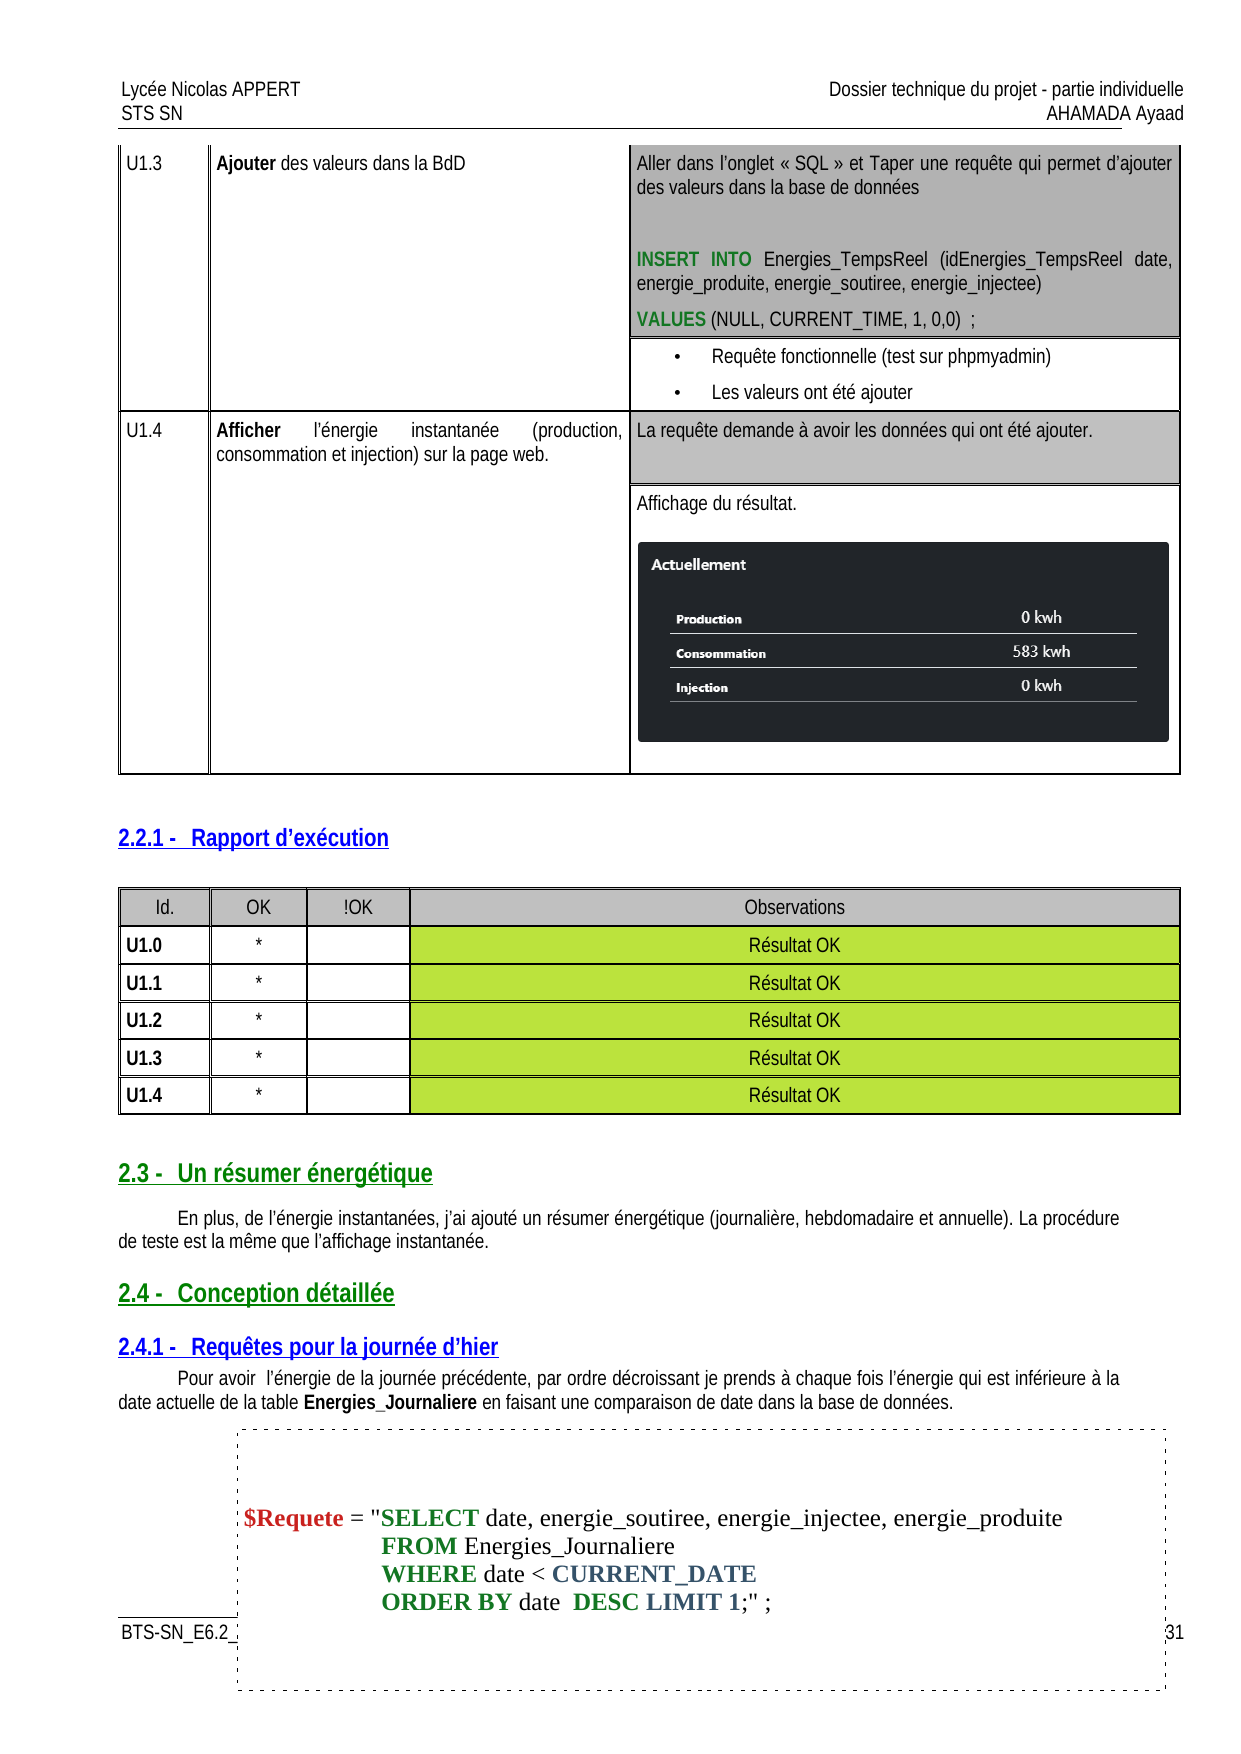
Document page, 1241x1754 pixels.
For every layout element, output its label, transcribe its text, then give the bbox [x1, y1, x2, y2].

text En plus, de l’énergie instantanées, j’ai ajouté un résumer énergétique (journalière, hebdomadaire et annuelle). La procédure de teste est la même que l’affichage instantanée. [118, 1206, 1122, 1253]
subtitle Un résumer énergétique [118, 1157, 1122, 1188]
table_cell * [212, 965, 306, 1000]
table_cell Résultat OK [411, 965, 1179, 1000]
table_header OK [212, 890, 306, 925]
table_cell [308, 1078, 409, 1113]
table_cell U1.3 [121, 1040, 209, 1075]
table_cell La requête demande à avoir les données qui ont été ajouter. [631, 412, 1179, 483]
table_header !OK [308, 890, 409, 925]
table_cell Aller dans l’onglet « SQL » et Taper une requête qui permet d’ajouter des valeurs dans la base de données INSERT INTO Energies_TempsReel (idEnergies_TempsReel date, energie_produite, energie_soutiree, energie_injectee) VALUES (NULL, CURRENT_TIME, 1, 0,0) ; [631, 145, 1179, 336]
subtitle Conception détaillée [118, 1277, 1122, 1308]
table_cell [308, 1040, 409, 1075]
picture [636, 540, 1173, 744]
table_cell [308, 965, 409, 1000]
table_cell Résultat OK [411, 1078, 1179, 1113]
table_cell * [212, 1040, 306, 1075]
table_cell U1.4 [121, 412, 208, 773]
table_cell Affichage du résultat. [631, 486, 1179, 773]
table_cell Ajouter des valeurs dans la BdD [211, 145, 629, 410]
table_cell [308, 1003, 409, 1038]
table_cell U1.3 [121, 145, 208, 410]
table_cell Résultat OK [411, 1040, 1179, 1075]
table_cell [308, 927, 409, 963]
text Pour avoir l’énergie de la journée précédente, par ordre décroissant je prends à chaque fois l’énergie qui est inférieure à la date actuelle de la table Energies_Journaliere en faisant une comparaison de date dans la base de données. [118, 1366, 1122, 1438]
table_cell * [212, 1003, 306, 1038]
subtitle Rapport d’exécution [118, 823, 1122, 851]
table_cell U1.2 [121, 1003, 209, 1038]
table_header Observations [411, 890, 1179, 925]
table_cell Afficher l’énergie instantanée (production, consommation et injection) sur la page web. [211, 412, 629, 773]
subtitle Requêtes pour la journée d’hier [118, 1332, 1122, 1360]
table_cell Résultat OK [411, 927, 1179, 963]
table_cell U1.4 [121, 1078, 209, 1113]
table_cell * [212, 1078, 306, 1113]
table_cell Résultat OK [411, 1003, 1179, 1038]
table_cell U1.0 [121, 927, 209, 963]
table_cell U1.1 [121, 965, 209, 1000]
table_cell Requête fonctionnelle (test sur phpmyadmin) Les valeurs ont été ajouter [631, 339, 1179, 410]
table_header Id. [121, 890, 209, 925]
table_cell * [212, 927, 306, 963]
